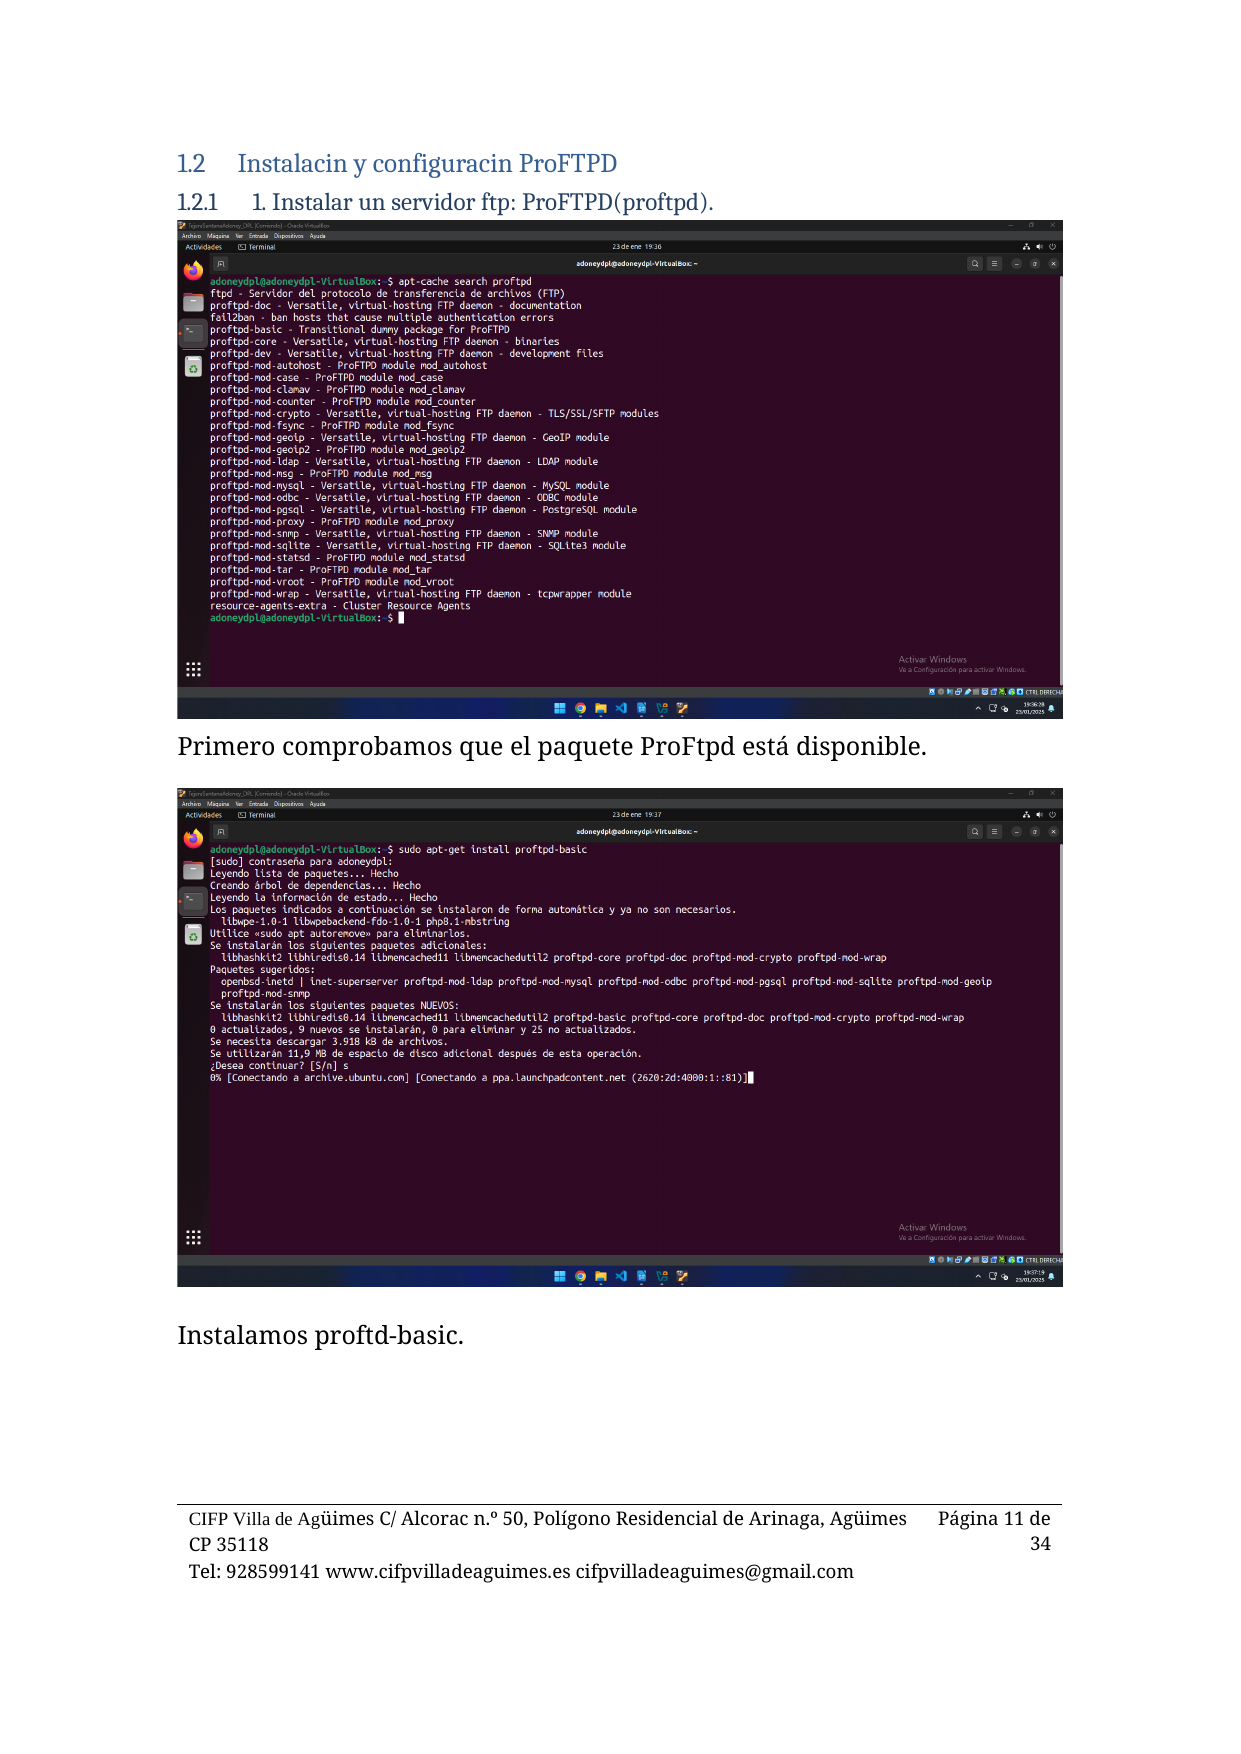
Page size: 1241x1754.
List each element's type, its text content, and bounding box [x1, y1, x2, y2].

text Primero comprobamos que el paquete ProFtpd está disponible. [177, 719, 1063, 762]
subtitle Instalacin y configuracin ProFTPD [177, 148, 1063, 179]
subtitle 1. Instalar un servidor ftp: ProFTPD(proftpd). [177, 187, 1063, 216]
picture [177, 788, 1063, 1287]
picture [177, 220, 1063, 719]
text Instalamos proftd-basic. [177, 1287, 1063, 1351]
